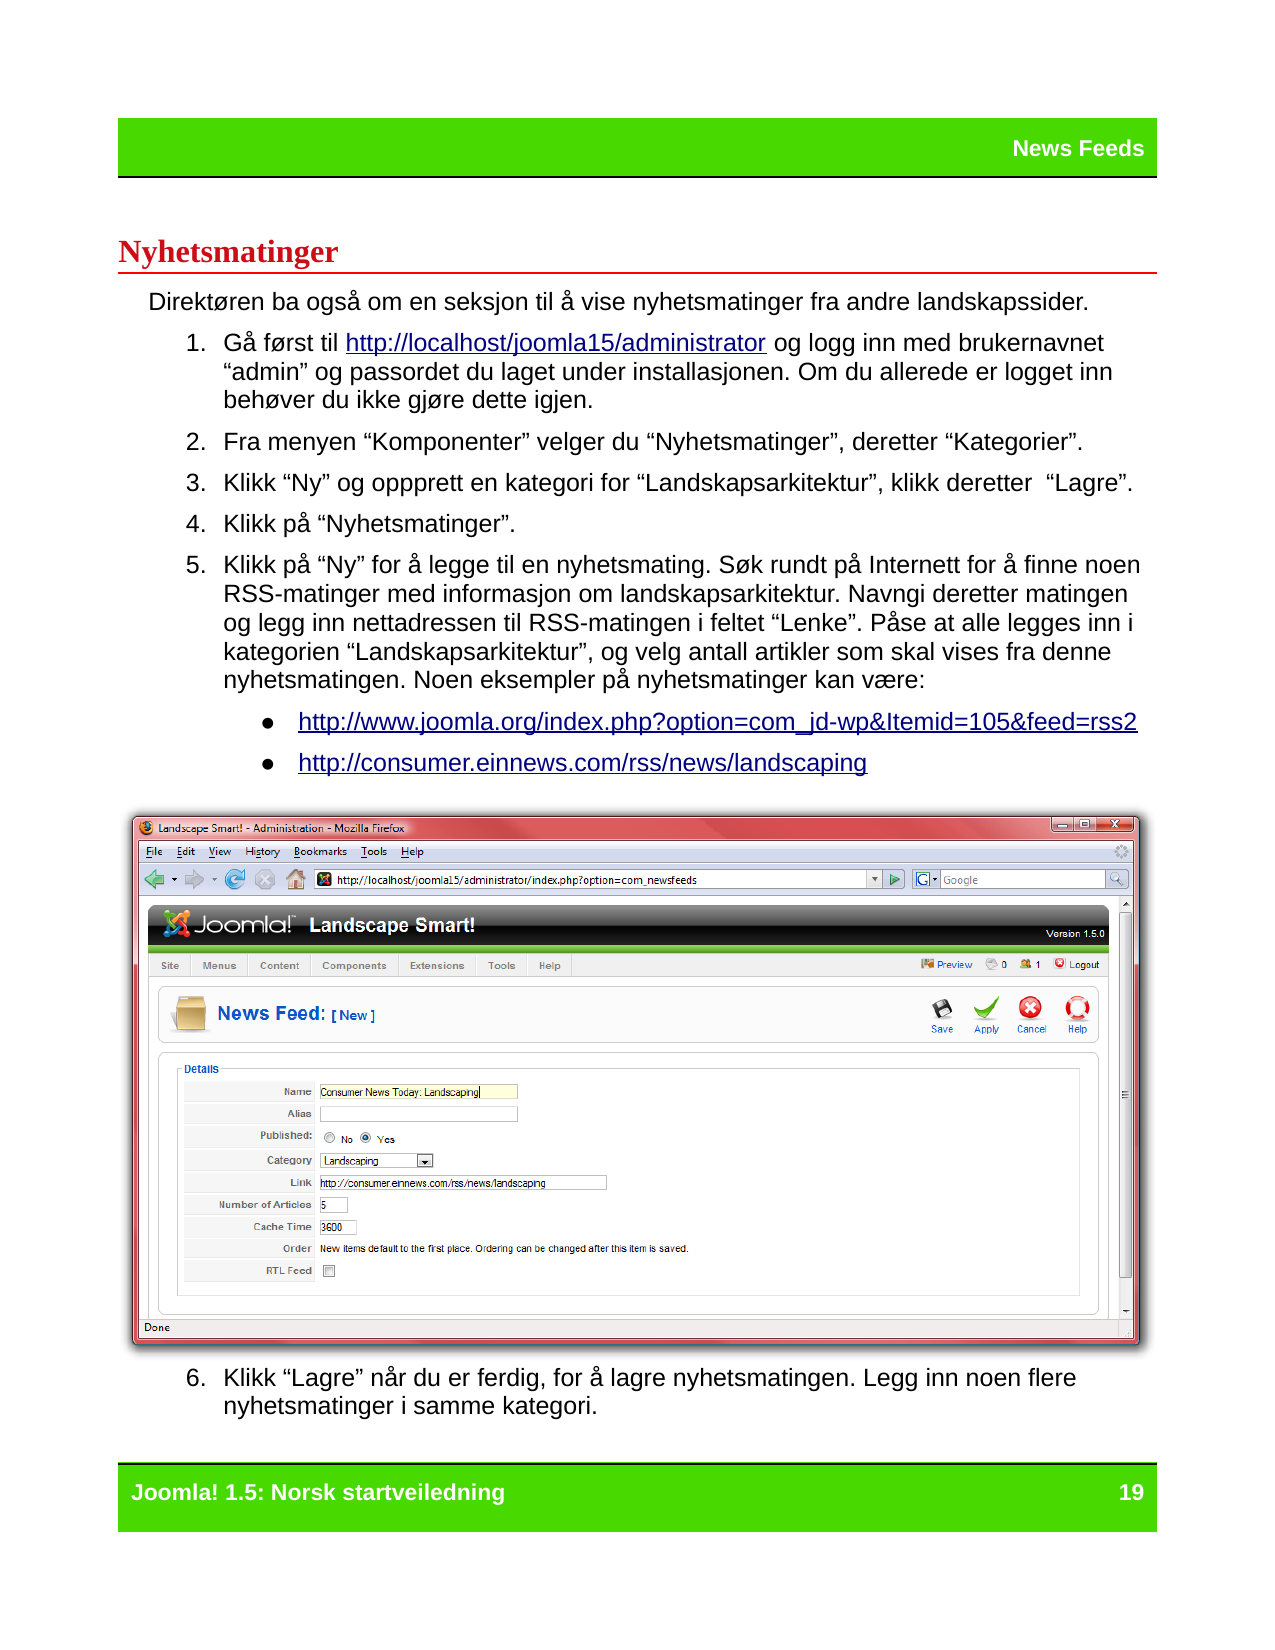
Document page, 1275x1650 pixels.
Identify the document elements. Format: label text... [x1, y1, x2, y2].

text Direktøren ba også om en seksjon til å vise nyhetsmatinger fra andre landskapssider. [148, 287, 1157, 315]
list Fra menyen “Komponenter” velger du “Nyhetsmatinger”, deretter “Kategorier”. [186, 427, 1157, 455]
list [186, 789, 1157, 802]
picture [119, 803, 1156, 1361]
list Klikk “Lagre” når du er ferdig, for å lagre nyhetsmatingen. Legg inn noen flere nyhetsmatinger i samme kategori. [186, 1362, 1157, 1420]
list Klikk “Ny” og oppprett en kategori for “Landskapsarkitektur”, klikk deretter “Lagre”. [186, 468, 1157, 497]
subtitle Nyhetsmatinger [118, 233, 1157, 272]
list http://www.joomla.org/index.php?option=com_jd-wp&Itemid=105&feed=rss2 [261, 707, 1157, 735]
list http://consumer.einnews.com/rss/news/landscaping [261, 748, 1157, 777]
list Klikk på “Ny” for å legge til en nyhetsmating. Søk rundt på Internett for å finne noen RSS-matinger med informasjon om landskapsarkitektur. Navngi deretter matingen og legg inn nettadressen til RSS-matingen i feltet “Lenke”. Påse at alle legges inn i kategorien “Landskapsarkitektur”, og velg antall artikler som skal vises fra denne nyhetsmatingen. Noen eksempler på nyhetsmatinger kan være: [186, 550, 1157, 694]
list Klikk på “Nyhetsmatinger”. [186, 509, 1157, 538]
list Gå først til http://localhost/joomla15/administrator og logg inn med brukernavnet “admin” og passordet du laget under installasjonen. Om du allerede er logget inn behøver du ikke gjøre dette igjen. [186, 328, 1157, 414]
